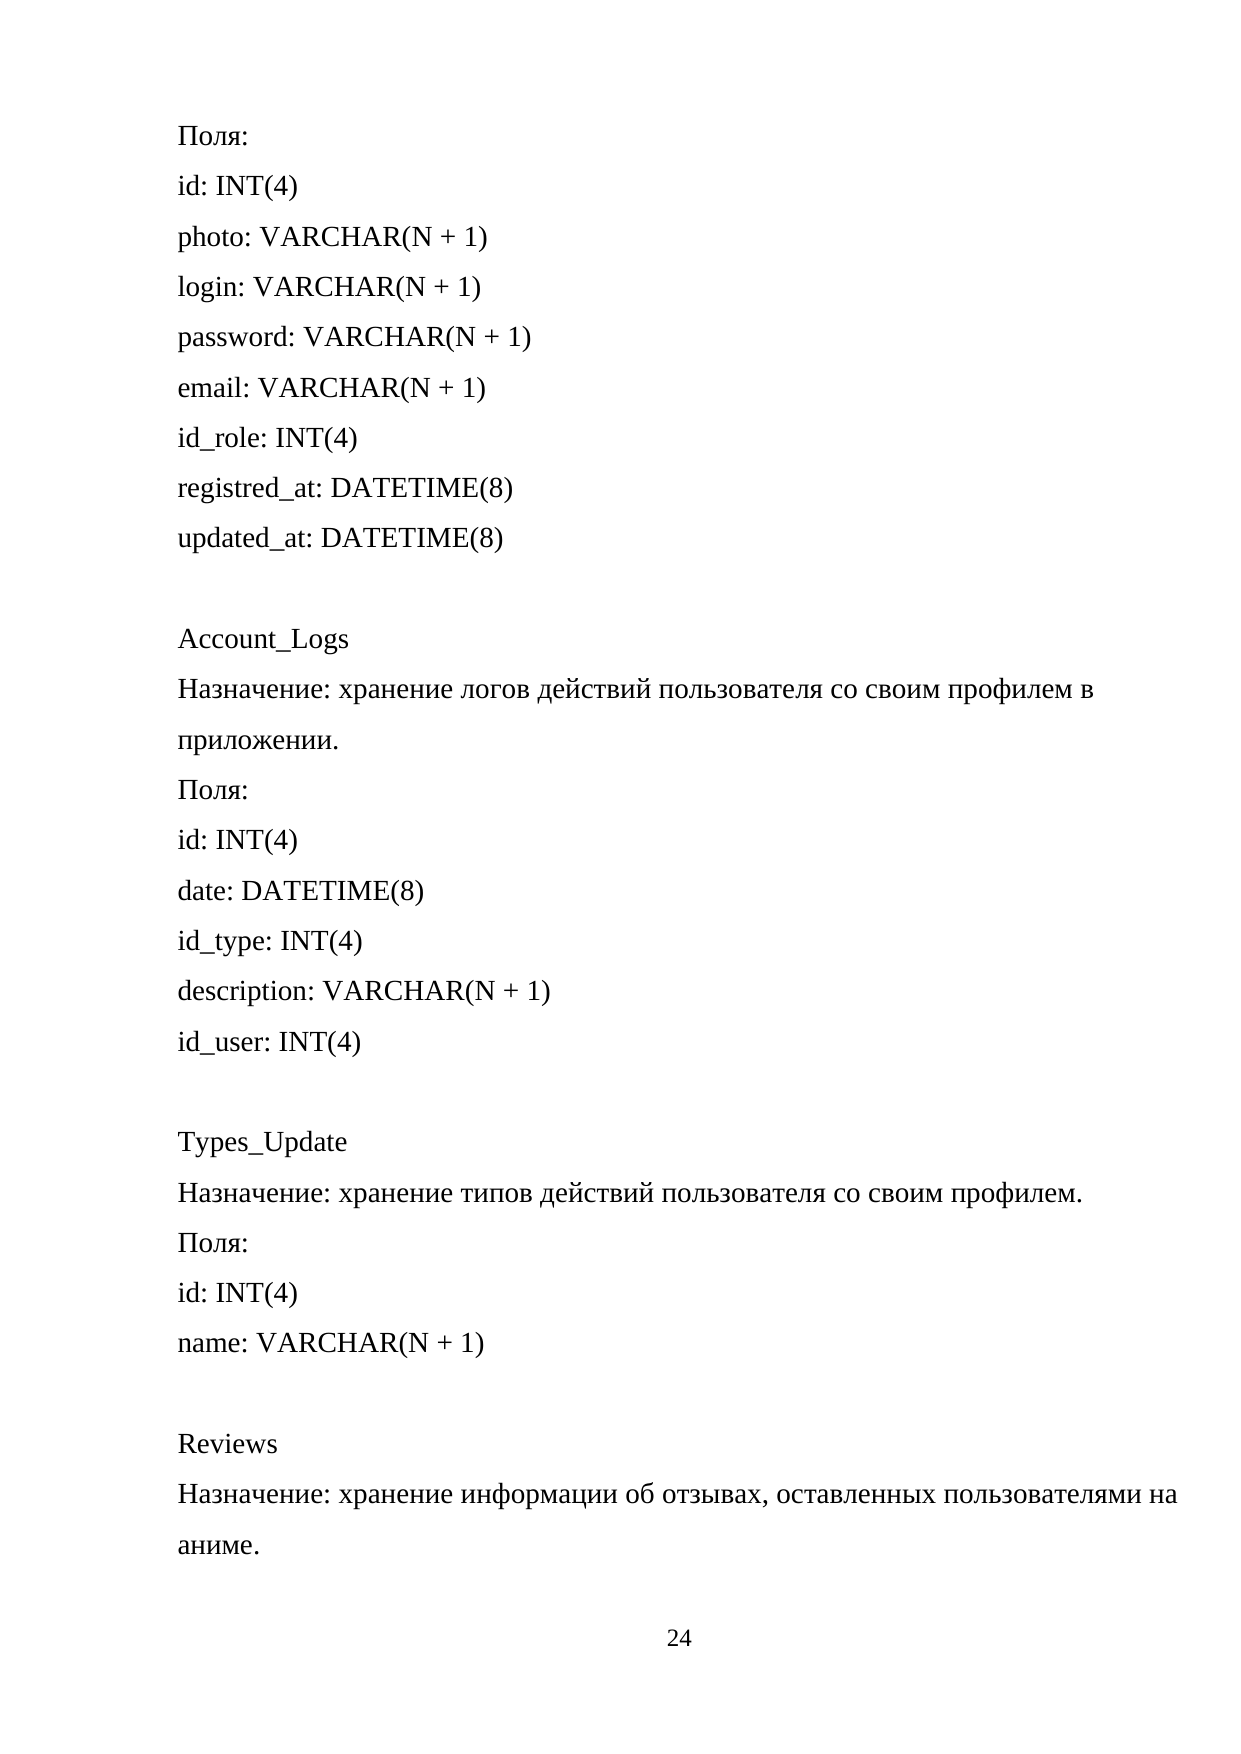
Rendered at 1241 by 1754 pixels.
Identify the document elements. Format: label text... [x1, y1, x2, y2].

text Поля: [177, 1225, 1181, 1258]
text updated_at: DATETIME(8) [177, 521, 1181, 554]
text login: VARCHAR(N + 1) [177, 269, 1181, 303]
text photo: VARCHAR(N + 1) [177, 219, 1181, 252]
text description: VARCHAR(N + 1) [177, 973, 1181, 1007]
text Поля: [177, 118, 1181, 152]
text name: VARCHAR(N + 1) [177, 1326, 1181, 1359]
text date: DATETIME(8) [177, 873, 1181, 906]
text Types_Update [177, 1124, 1181, 1158]
text id_user: INT(4) [177, 1024, 1181, 1057]
text Поля: [177, 772, 1181, 806]
text registred_at: DATETIME(8) [177, 470, 1181, 504]
text email: VARCHAR(N + 1) [177, 370, 1181, 403]
text id: INT(4) [177, 1275, 1181, 1309]
text id_type: INT(4) [177, 923, 1181, 957]
text id: INT(4) [177, 822, 1181, 856]
text id_role: INT(4) [177, 420, 1181, 453]
text Account_Logs [177, 621, 1181, 655]
text Reviews [177, 1426, 1181, 1460]
text password: VARCHAR(N + 1) [177, 319, 1181, 353]
text Назначение: хранение типов действий пользователя со своим профилем. [177, 1175, 1181, 1208]
text Назначение: хранение логов действий пользователя со своим профилем в приложении. [177, 672, 1181, 755]
text Назначение: хранение информации об отзывах, оставленных пользователями на аниме. [177, 1477, 1181, 1560]
text id: INT(4) [177, 168, 1181, 202]
